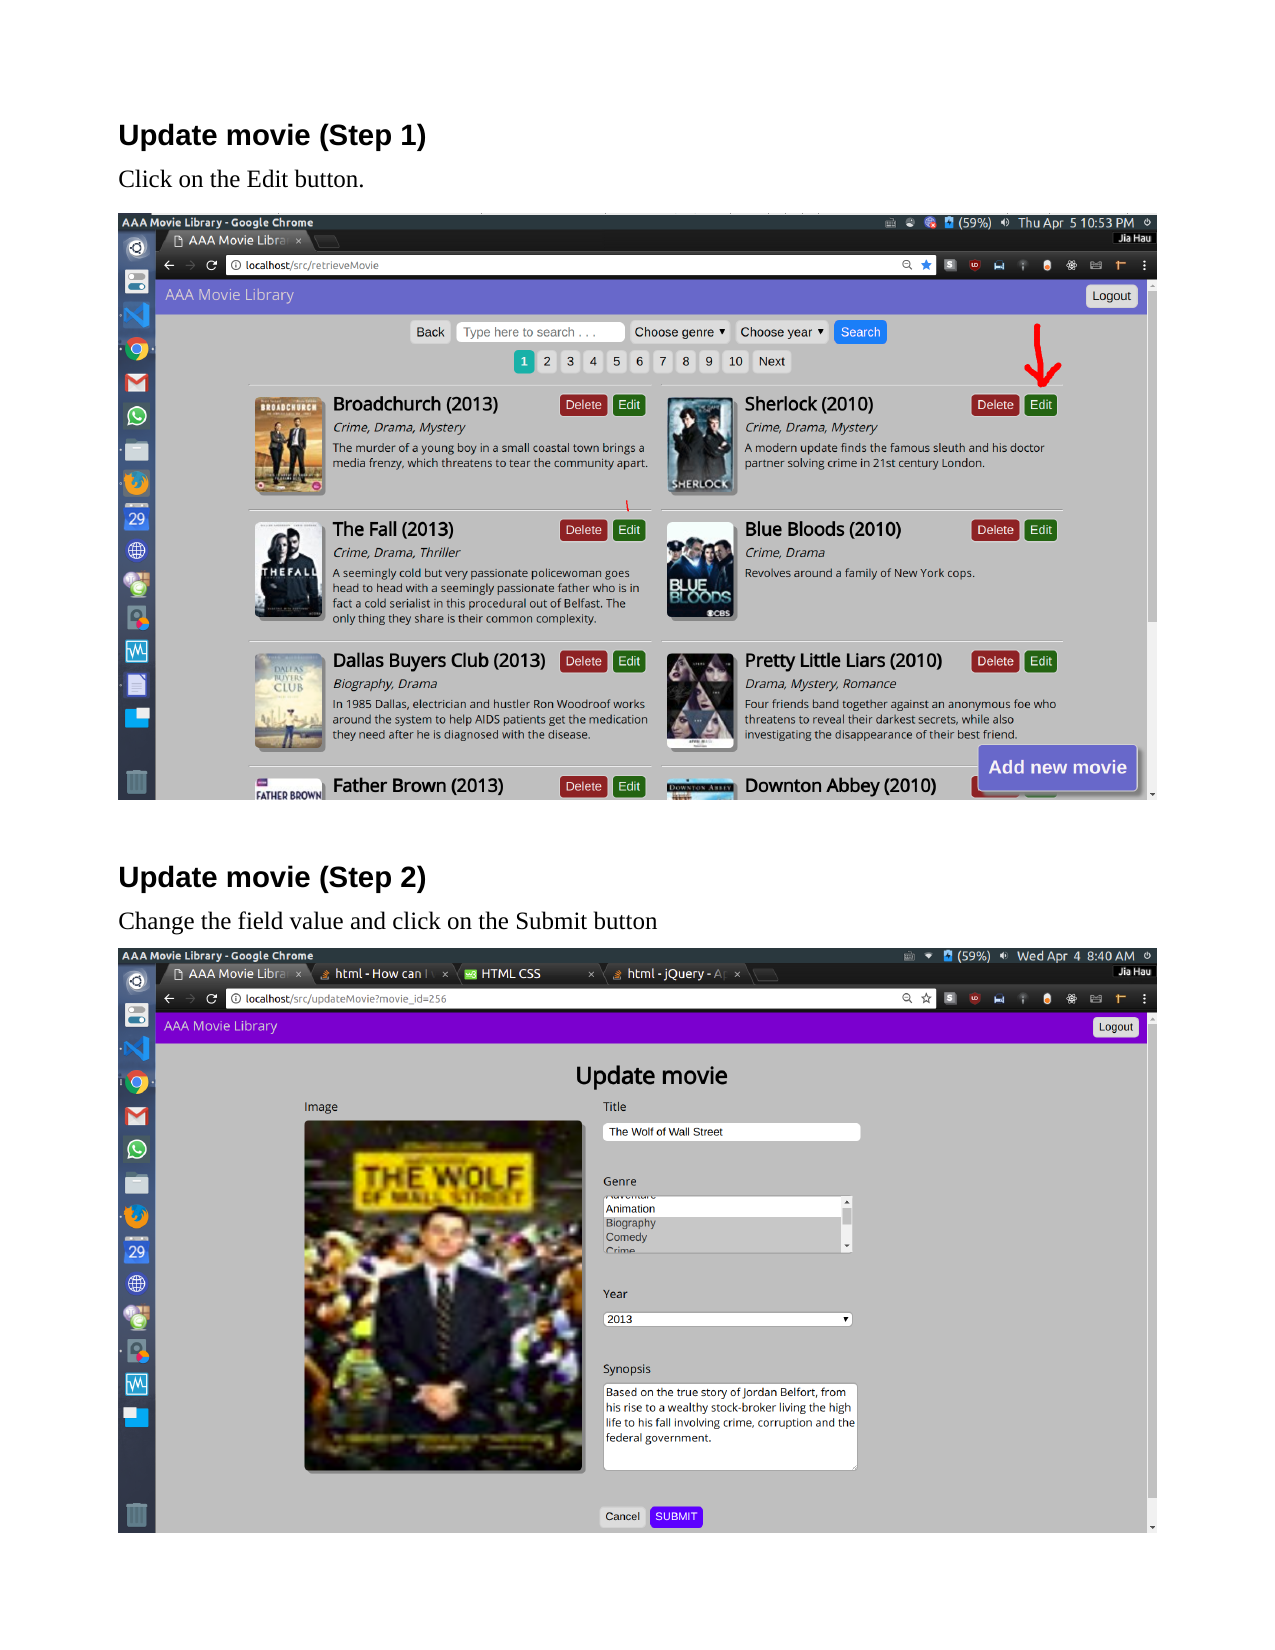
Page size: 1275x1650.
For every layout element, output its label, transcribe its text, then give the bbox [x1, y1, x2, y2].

picture [118, 948, 1157, 1533]
text Click on the Edit button. [118, 164, 1157, 193]
text Change the field value and click on the Submit button [118, 906, 1157, 935]
picture [118, 213, 1157, 800]
subtitle Update movie (Step 1) [118, 118, 1157, 152]
subtitle Update movie (Step 2) [118, 860, 1157, 894]
